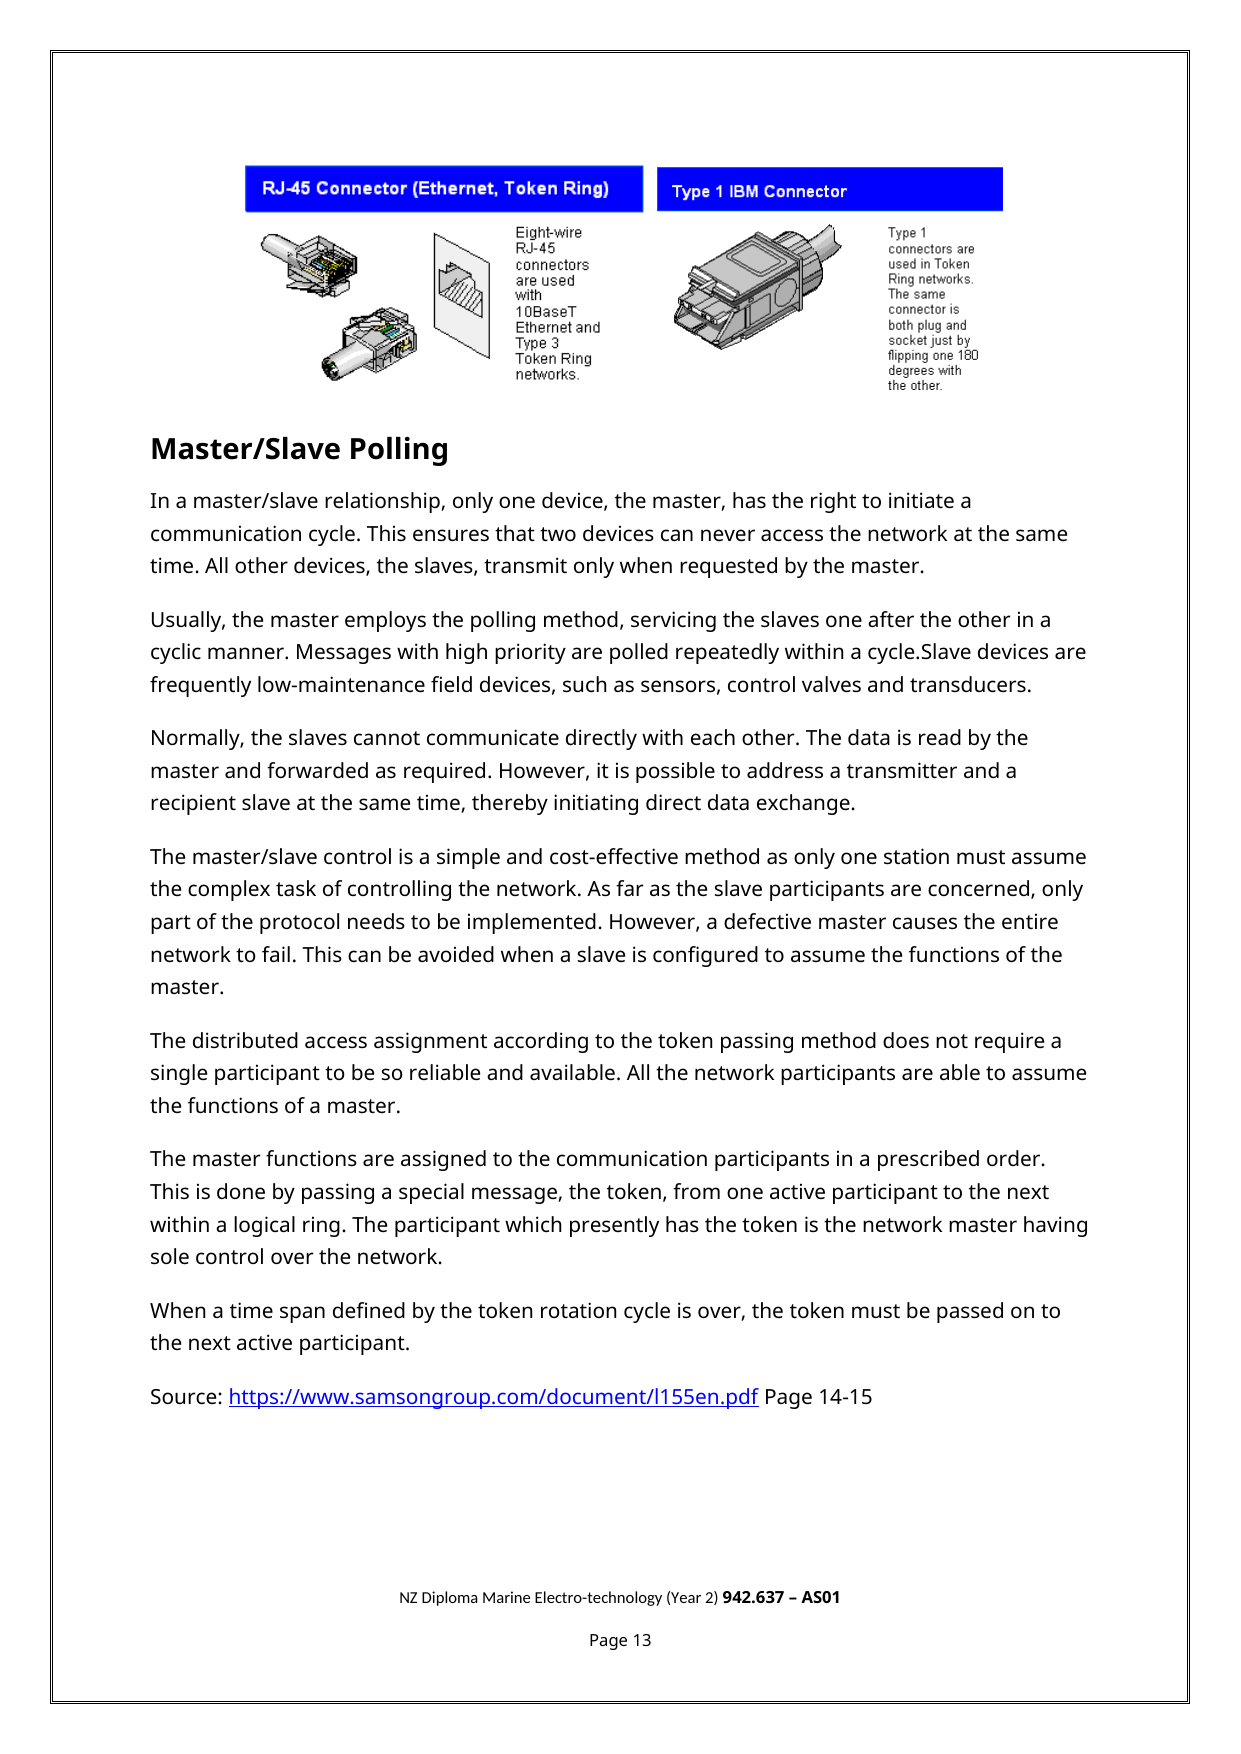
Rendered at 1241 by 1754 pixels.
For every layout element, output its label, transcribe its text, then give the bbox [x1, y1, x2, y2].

subtitle Master/Slave Polling [150, 428, 1090, 468]
picture [233, 150, 1008, 403]
text The distributed access assignment according to the token passing method does not require a single participant to be so reliable and available. All the network participants are able to assume the functions of a master. [150, 1026, 1090, 1119]
text The master/slave control is a simple and cost-effective method as only one station must assume the complex task of controlling the network. As far as the slave participants are concerned, only part of the protocol needs to be implemented. However, a defective master causes the entire network to fail. This can be avoided when a slave is configured to assume the functions of the master. [150, 842, 1090, 1001]
text Usually, the master employs the polling method, servicing the slaves one after the other in a cyclic manner. Messages with high priority are polled repeatedly within a cycle.Slave devices are frequently low-maintenance field devices, such as sensors, control valves and transducers. [150, 605, 1090, 698]
text Normally, the slaves cannot communicate directly with each other. The data is read by the master and forwarded as required. However, it is possible to address a transmitter and a recipient slave at the same time, thereby initiating direct data exchange. [150, 723, 1090, 817]
text In a master/slave relationship, only one device, the master, has the right to initiate a communication cycle. This ensures that two devices can never access the network at the same time. All other devices, the slaves, transmit only when requested by the master. [150, 486, 1090, 580]
text The master functions are assigned to the communication participants in a prescribed order. This is done by passing a special message, the token, from one active participant to the next within a logical ring. The participant which presently has the token is the network master having sole control over the network. [150, 1144, 1090, 1271]
text Source: https://www.samsongroup.com/document/l155en.pdf Page 14-15 [150, 1382, 1090, 1410]
text When a time span defined by the token rotation cycle is over, the token must be passed on to the next active participant. [150, 1296, 1090, 1357]
